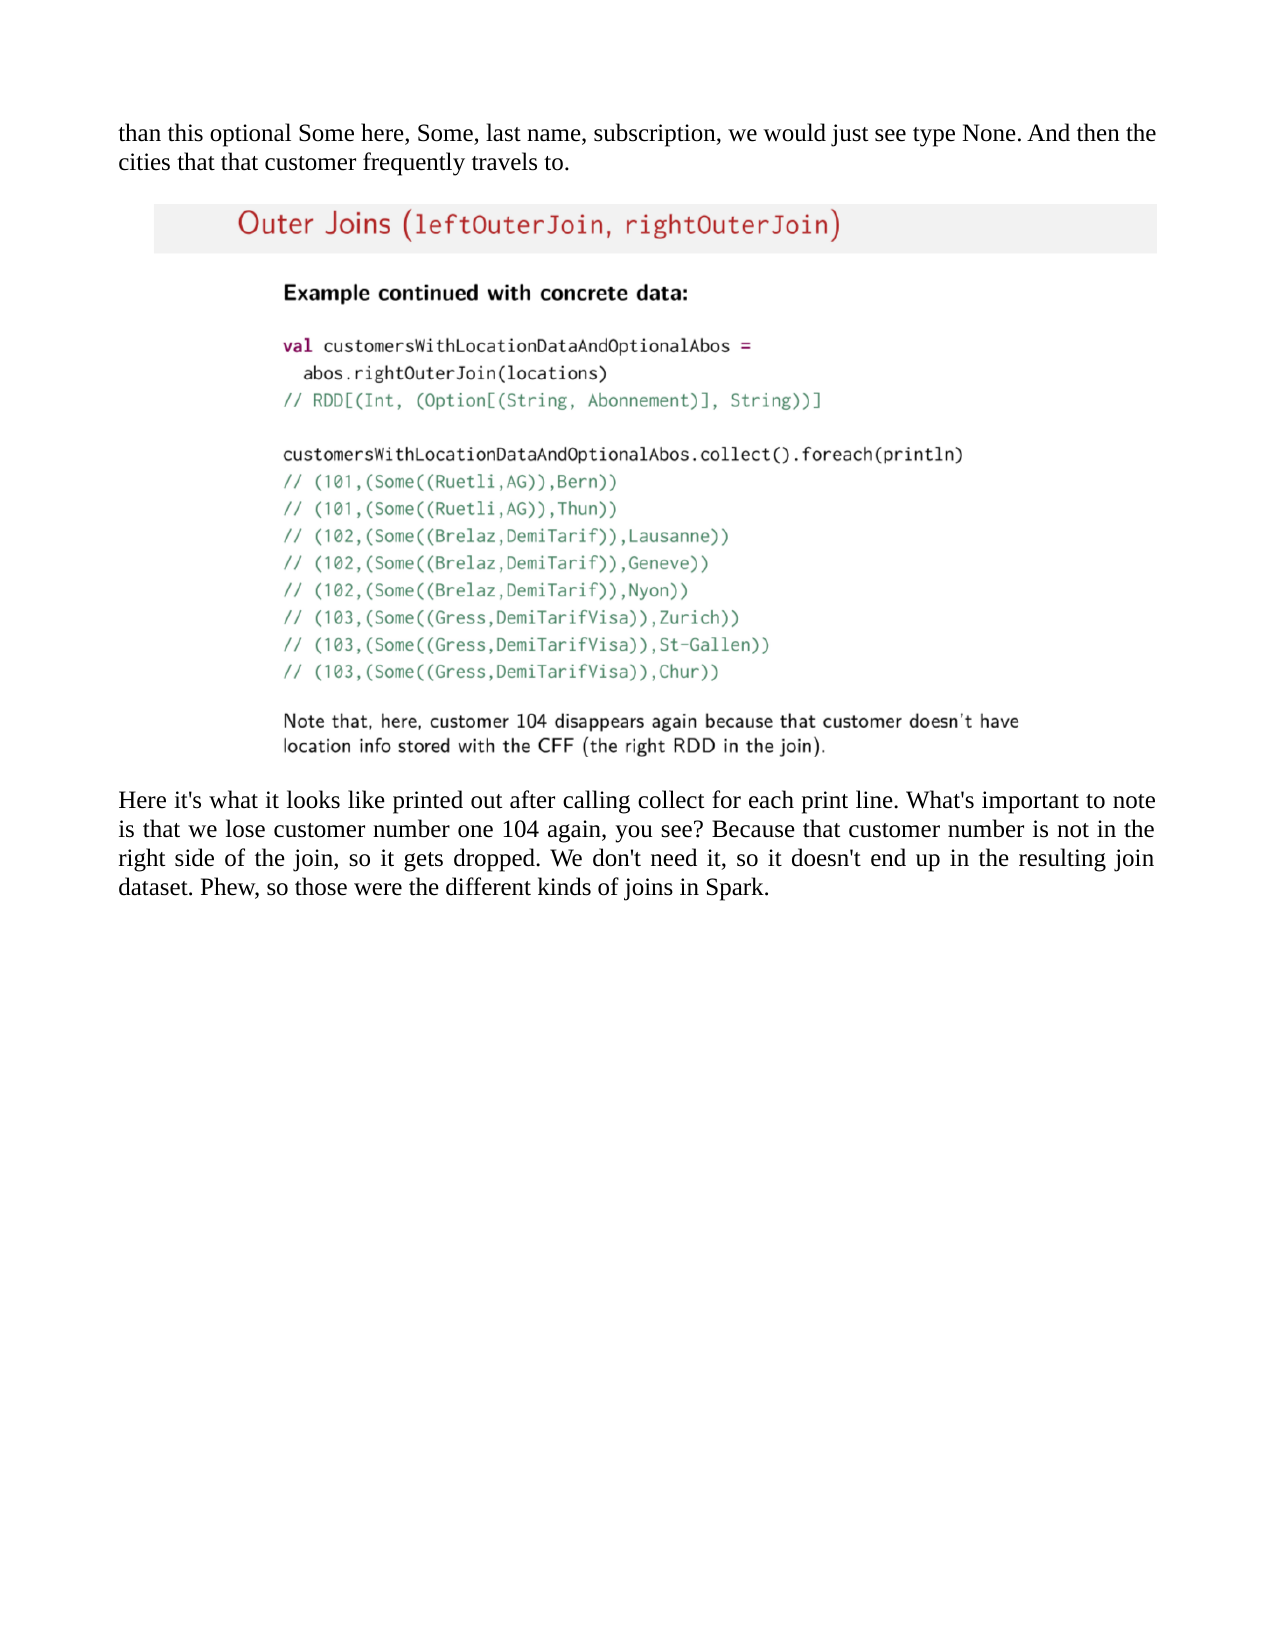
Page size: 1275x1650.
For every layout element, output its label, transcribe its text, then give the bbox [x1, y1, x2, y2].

text than this optional Some here, Some, last name, subscription, we would just see type None. And then the cities that that customer frequently travels to. [118, 118, 1157, 176]
picture [118, 204, 1157, 757]
text Here it's what it looks like printed out after calling collect for each print line. What's important to note is that we lose customer number one 104 again, you see? Because that customer number is not in the right side of the join, so it gets dropped. We don't need it, so it doesn't end up in the resulting join dataset. Phew, so those were the different kinds of joins in Spark. [118, 786, 1157, 901]
